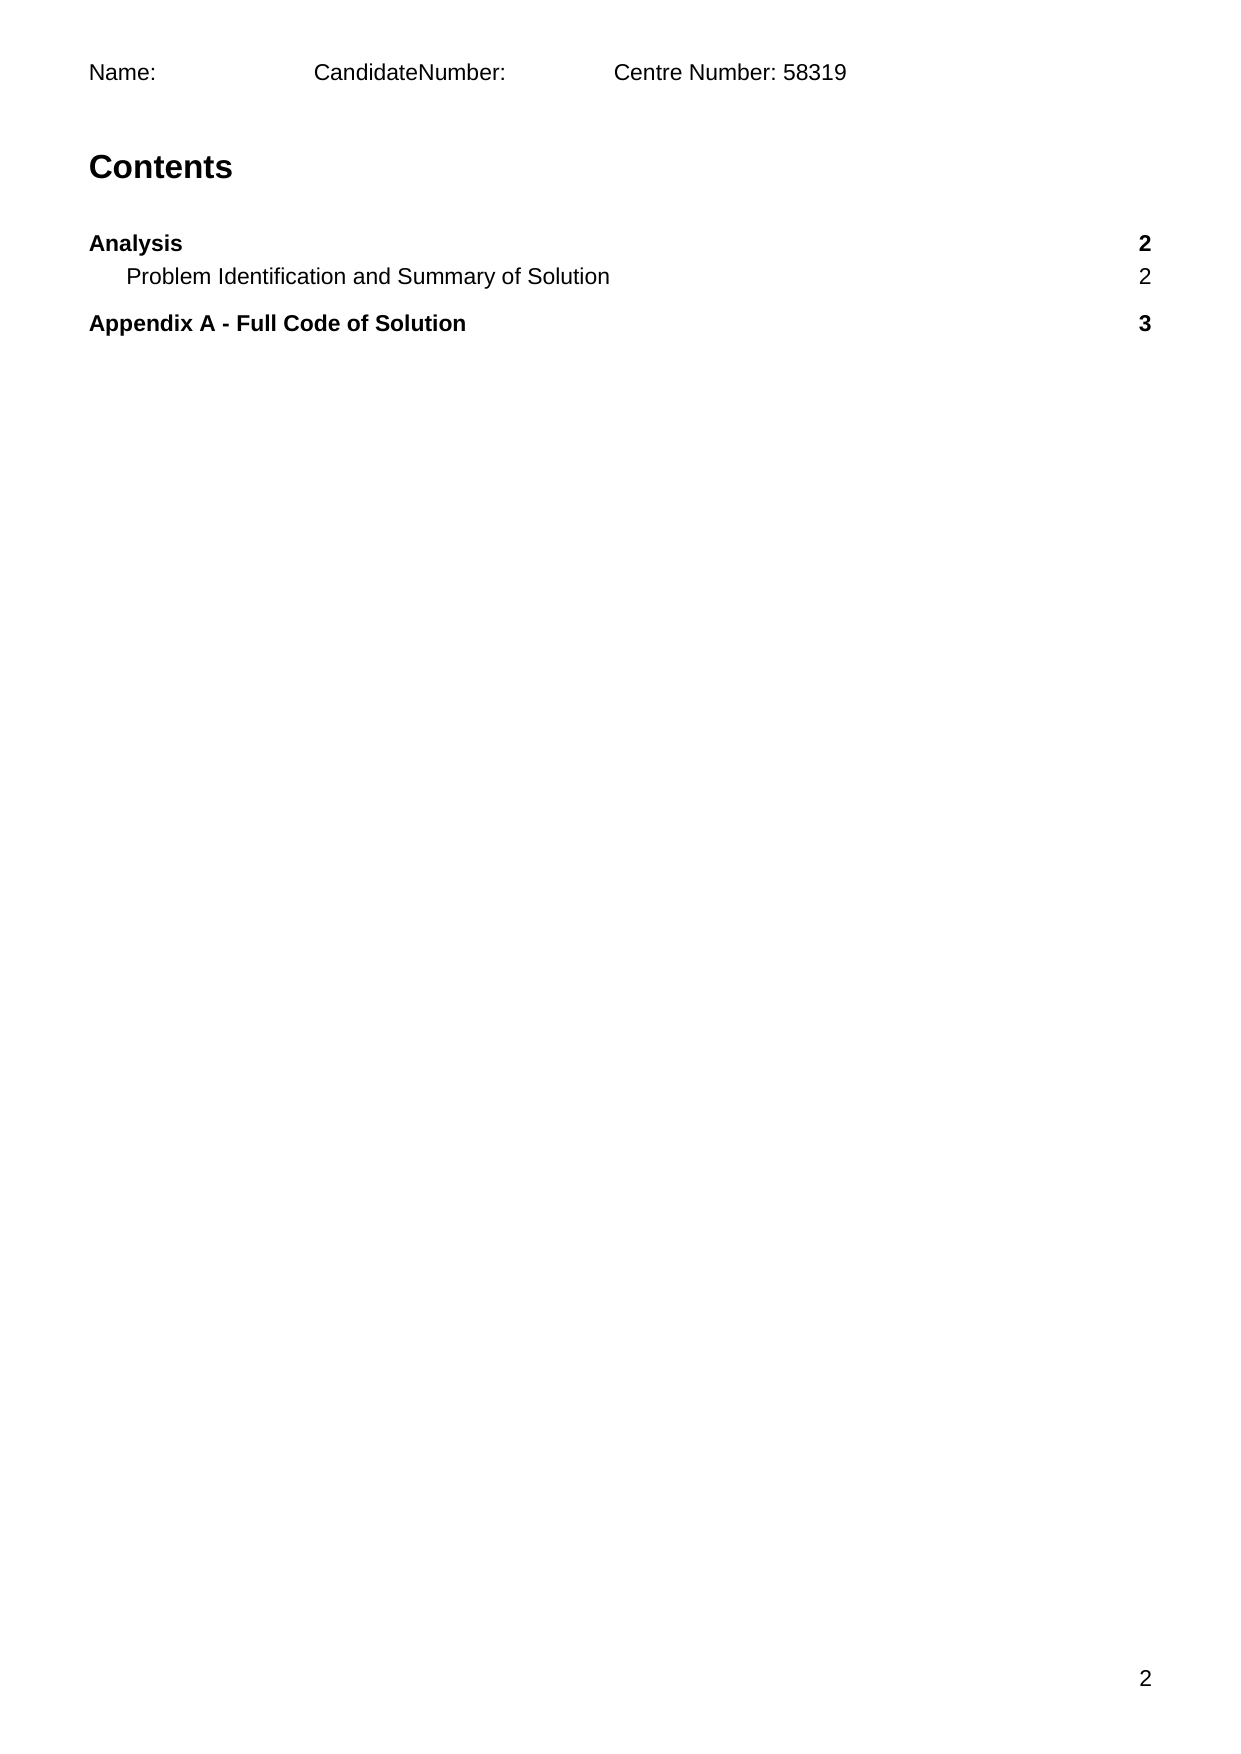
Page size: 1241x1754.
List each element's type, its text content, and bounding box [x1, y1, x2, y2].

text Problem Identification and Summary of Solution 2 [126, 263, 1152, 289]
text Analysis 2 [88, 230, 1152, 257]
text Contents [88, 148, 1152, 186]
text Appendix A - Full Code of Solution 3 [88, 310, 1152, 336]
